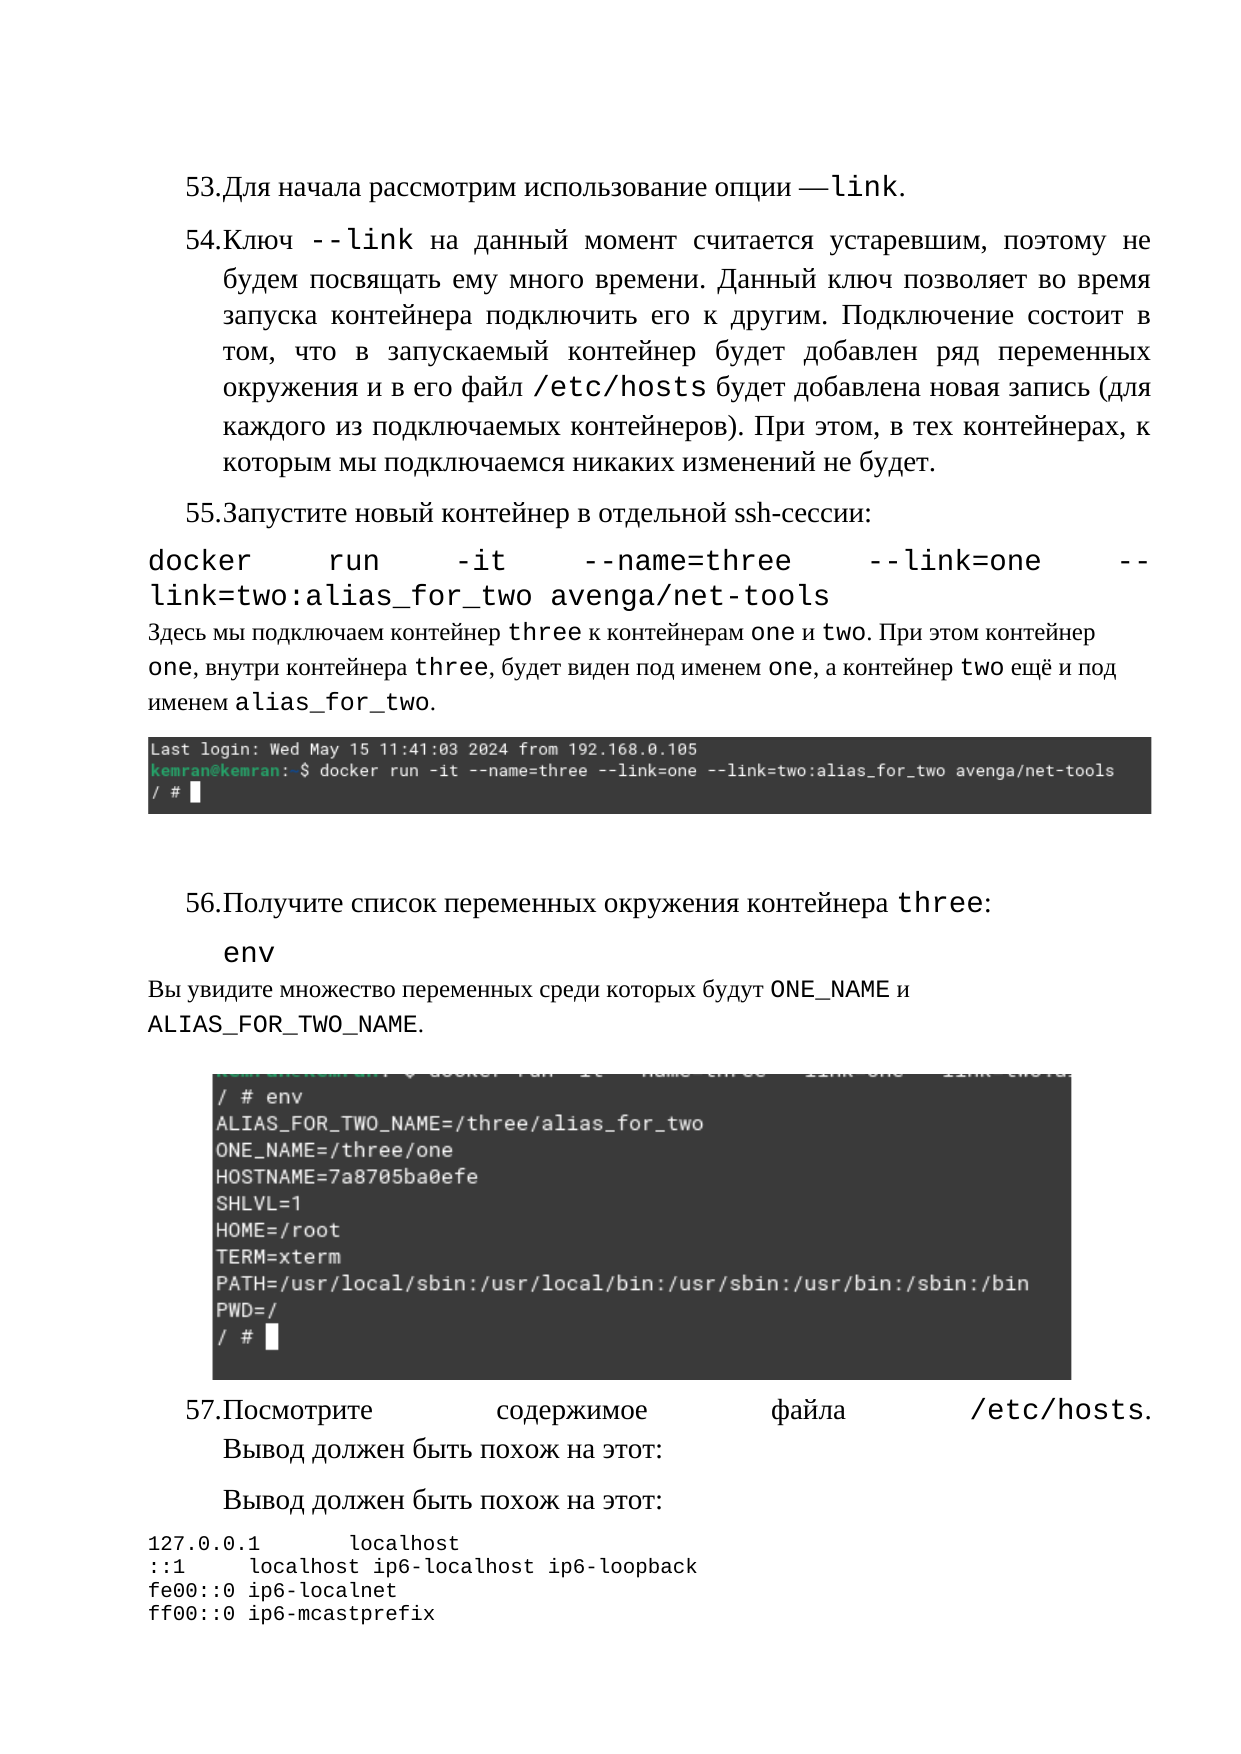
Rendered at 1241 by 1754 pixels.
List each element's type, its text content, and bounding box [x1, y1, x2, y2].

text fe00::0 ip6-localnet [148, 1580, 1152, 1603]
list env [185, 938, 1152, 971]
list Для начала рассмотрим использование опции —link. [185, 169, 1152, 205]
text Вы увидите множество переменных среди которых будут ONE_NAME и ALIAS_FOR_TWO_NAME. [148, 974, 1152, 1040]
picture [205, 1074, 1072, 1380]
text 127.0.0.1 localhost [148, 1532, 1152, 1556]
list Вывод должен быть похож на этот: [185, 1482, 1152, 1515]
text Здесь мы подключаем контейнер three к контейнерам one и two. При этом контейнер one, внутри контейнера three, будет виден под именем one, а контейнер two ещё и под именем alias_for_two. [148, 617, 1152, 718]
text ::1 localhost ip6-localhost ip6-loopback [148, 1556, 1152, 1580]
list Запустите новый контейнер в отдельной ssh-сессии: [185, 495, 1152, 528]
text ff00::0 ip6-mcastprefix [148, 1603, 1152, 1627]
picture [147, 737, 1152, 814]
list Посмотрите содержимое файла /etc/hosts. Вывод должен быть похож на этот: [185, 1392, 1152, 1464]
list Получите список переменных окружения контейнера three: [185, 885, 1152, 921]
list Ключ --link на данный момент считается устаревшим, поэтому не будем посвящать ему много времени. Данный ключ позволяет во время запуска контейнера подключить его к другим. Подключение состоит в том, что в запускаемый контейнер будет добавлен ряд переменных окружения и в его файл /etc/hosts будет добавлена новая запись (для каждого из подключаемых контейнеров). При этом, в тех контейнерах, к которым мы подключаемся никаких изменений не будет. [185, 222, 1152, 478]
text docker run -it --name=three --link=one --link=two:alias_for_two avenga/net-tools [148, 546, 1152, 614]
